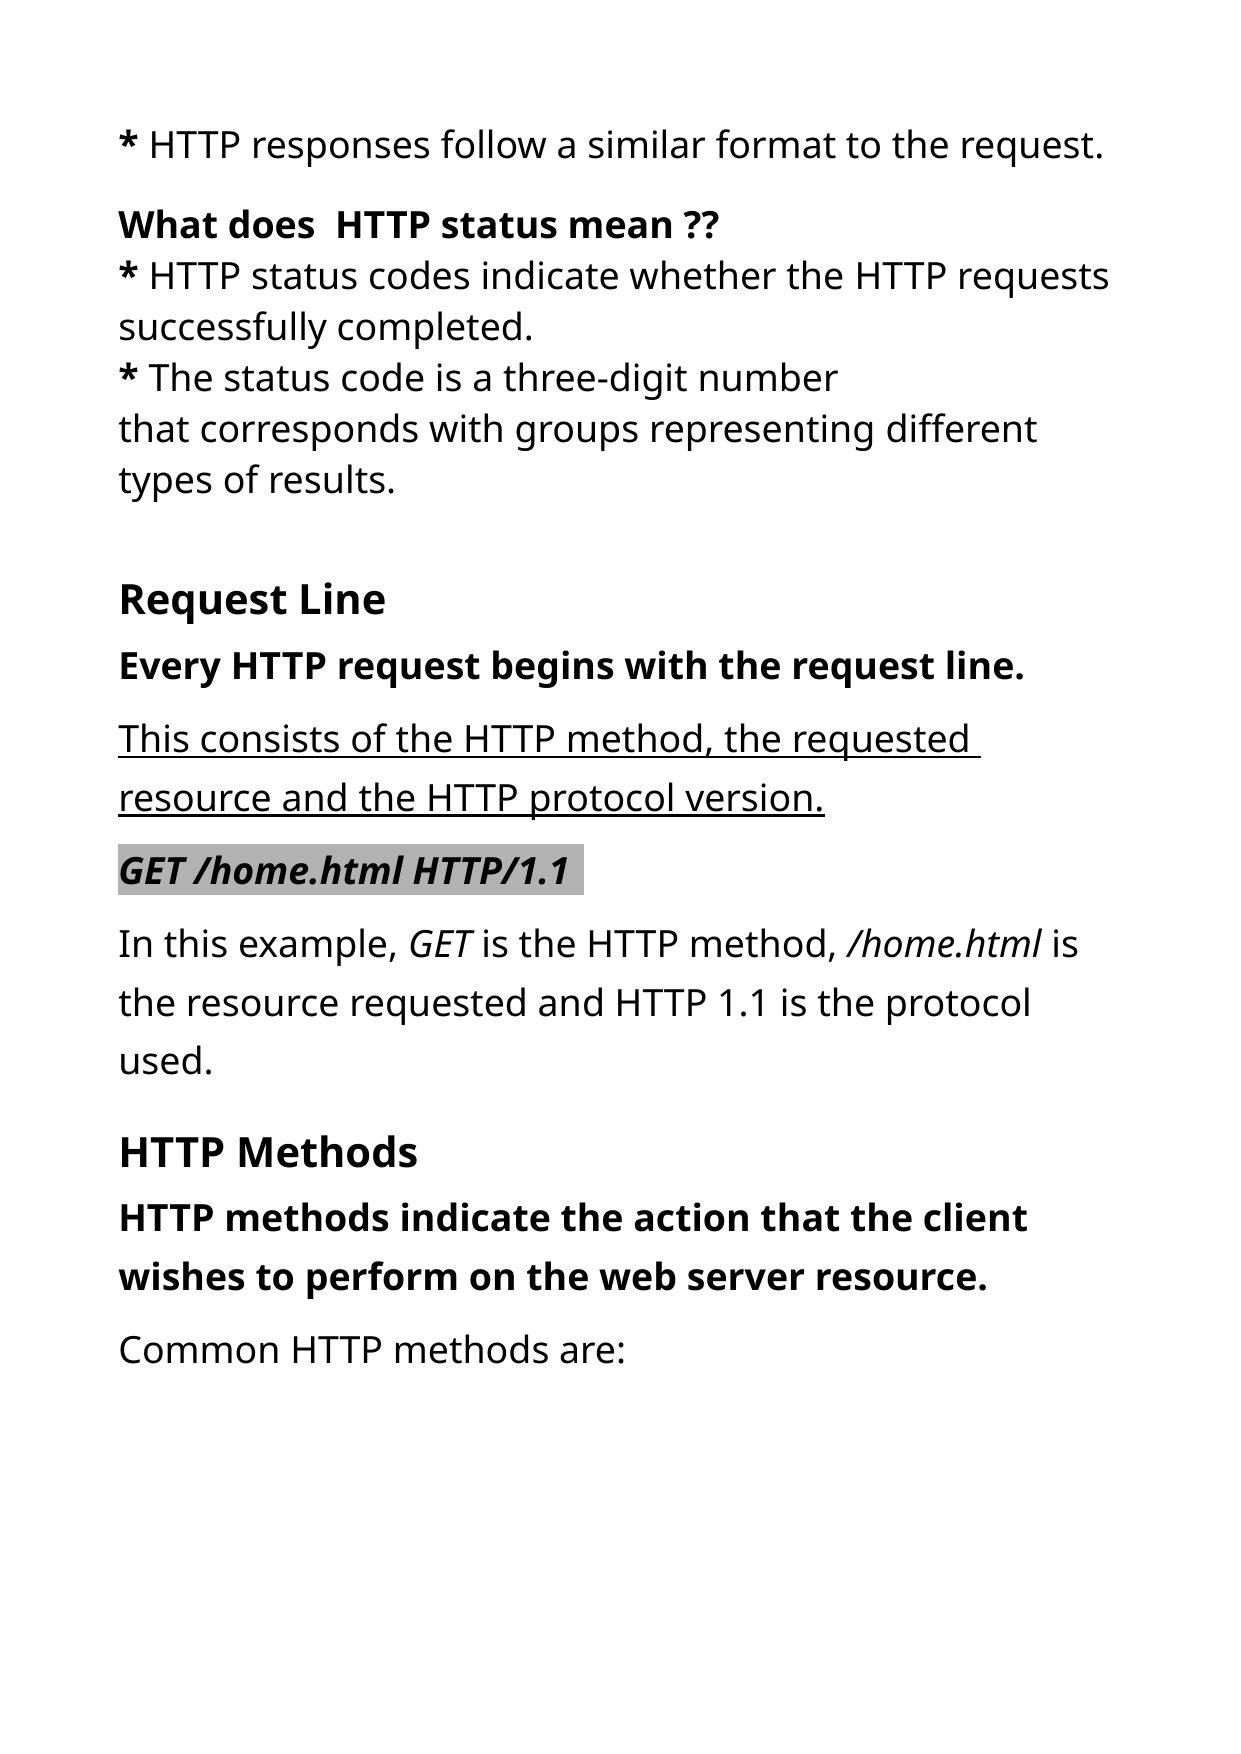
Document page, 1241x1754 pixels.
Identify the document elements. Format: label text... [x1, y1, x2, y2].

text * HTTP status codes indicate whether the HTTP requests successfully completed. [118, 249, 1122, 351]
text Common HTTP methods are: [118, 1324, 1122, 1375]
text * The status code is a three-digit number that corresponds with groups representing different types of results. [118, 351, 1122, 504]
text In this example, GET is the HTTP method, /home.html is the resource requested and HTTP 1.1 is the protocol used. [118, 917, 1122, 1086]
text * HTTP responses follow a similar format to the request. [118, 118, 1122, 169]
subtitle HTTP Methods [118, 1122, 1122, 1179]
text HTTP methods indicate the action that the client wishes to perform on the web server resource. [118, 1192, 1122, 1301]
text GET /home.html HTTP/1.1 [118, 844, 1122, 895]
text Every HTTP request begins with the request line. [118, 639, 1122, 690]
subtitle Request Line [118, 570, 1122, 627]
text What does HTTP status mean ?? [118, 198, 1122, 249]
text This consists of the HTTP method, the requested resource and the HTTP protocol version. [118, 712, 1122, 822]
